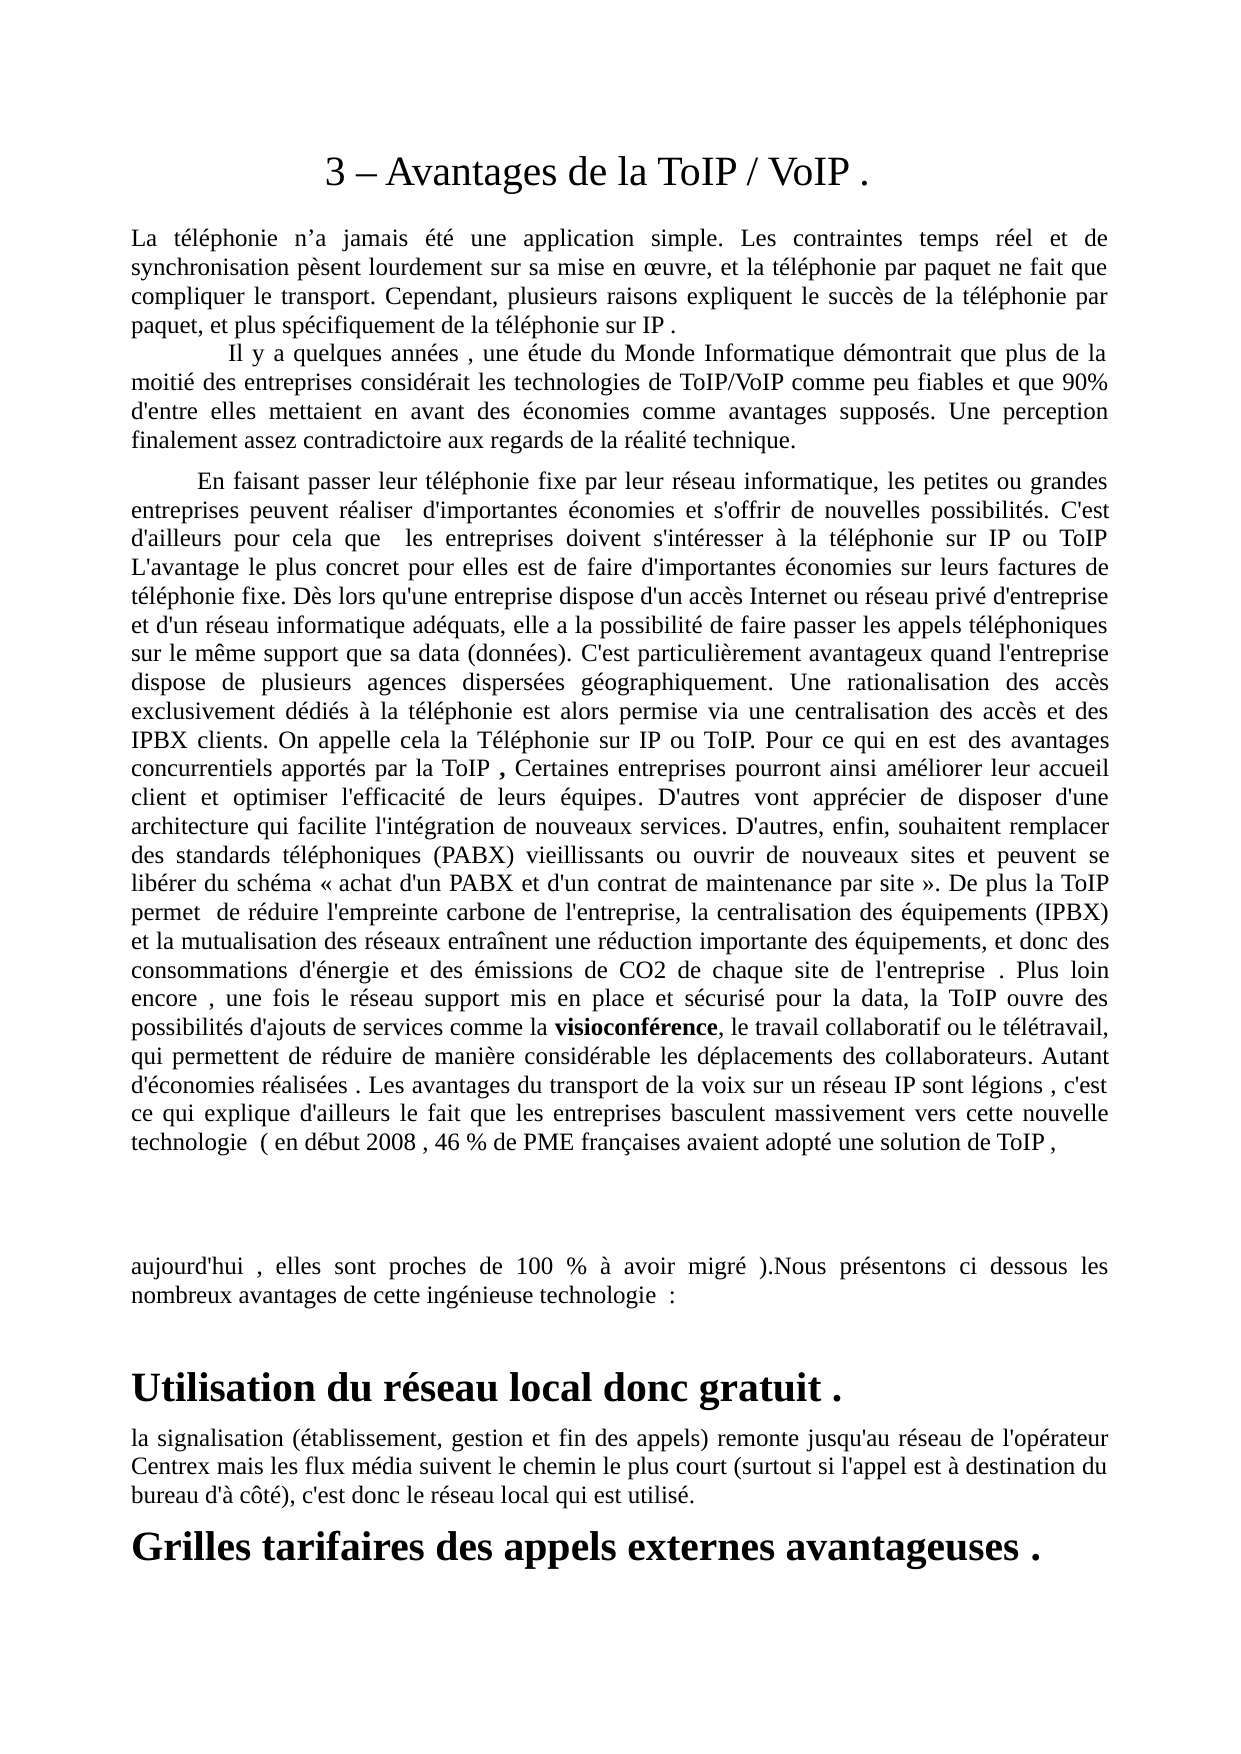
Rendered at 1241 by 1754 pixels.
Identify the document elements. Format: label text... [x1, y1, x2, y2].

text La téléphonie n’a jamais été une application simple. Les contraintes temps réel et de synchronisation pèsent lourdement sur sa mise en œuvre, et la téléphonie par paquet ne fait que compliquer le transport. Cependant, plusieurs raisons expliquent le succès de la téléphonie par paquet, et plus spécifiquement de la téléphonie sur IP . [131, 223, 1109, 338]
text Utilisation du réseau local donc gratuit . [131, 1362, 1109, 1410]
text En faisant passer leur téléphonie fixe par leur réseau informatique, les petites ou grandes entreprises peuvent réaliser d'importantes économies et s'offrir de nouvelles possibilités. C'est d'ailleurs pour cela que les entreprises doivent s'intéresser à la téléphonie sur IP ou ToIP L'avantage le plus concret pour elles est de faire d'importantes économies sur leurs factures de téléphonie fixe. Dès lors qu'une entreprise dispose d'un accès Internet ou réseau privé d'entreprise et d'un réseau informatique adéquats, elle a la possibilité de faire passer les appels téléphoniques sur le même support que sa data (données). C'est particulièrement avantageux quand l'entreprise dispose de plusieurs agences dispersées géographiquement. Une rationalisation des accès exclusivement dédiés à la téléphonie est alors permise via une centralisation des accès et des IPBX clients. On appelle cela la Téléphonie sur IP ou ToIP. Pour ce qui en est des avantages concurrentiels apportés par la ToIP , Certaines entreprises pourront ainsi améliorer leur accueil client et optimiser l'efficacité de leurs équipes. D'autres vont apprécier de disposer d'une architecture qui facilite l'intégration de nouveaux services. D'autres, enfin, souhaitent remplacer des standards téléphoniques (PABX) vieillissants ou ouvrir de nouveaux sites et peuvent se libérer du schéma « achat d'un PABX et d'un contrat de maintenance par site ». De plus la ToIP permet de réduire l'empreinte carbone de l'entreprise, la centralisation des équipements (IPBX) et la mutualisation des réseaux entraînent une réduction importante des équipements, et donc des consommations d'énergie et des émissions de CO2 de chaque site de l'entreprise . Plus loin encore , une fois le réseau support mis en place et sécurisé pour la data, la ToIP ouvre des possibilités d'ajouts de services comme la visioconférence, le travail collaboratif ou le télétravail, qui permettent de réduire de manière considérable les déplacements des collaborateurs. Autant d'économies réalisées . Les avantages du transport de la voix sur un réseau IP sont légions , c'est ce qui explique d'ailleurs le fait que les entreprises basculent massivement vers cette nouvelle technologie ( en début 2008 , 46 % de PME françaises avaient adopté une solution de ToIP , [131, 466, 1109, 1156]
text la signalisation (établissement, gestion et fin des appels) remonte jusqu'au réseau de l'opérateur Centrex mais les flux média suivent le chemin le plus court (surtout si l'appel est à destination du bureau d'à côté), c'est donc le réseau local qui est utilisé. [131, 1423, 1109, 1509]
text Grilles tarifaires des appels externes avantageuses . [131, 1521, 1109, 1569]
text aujourd'hui , elles sont proches de 100 % à avoir migré ).Nous présentons ci dessous les nombreux avantages de cette ingénieuse technologie : [131, 1251, 1109, 1308]
text Il y a quelques années , une étude du Monde Informatique démontrait que plus de la moitié des entreprises considérait les technologies de ToIP/VoIP comme peu fiables et que 90% d'entre elles mettaient en avant des économies comme avantages supposés. Une perception finalement assez contradictoire aux regards de la réalité technique. [131, 338, 1109, 453]
text 3 – Avantages de la ToIP / VoIP . [131, 147, 1109, 195]
